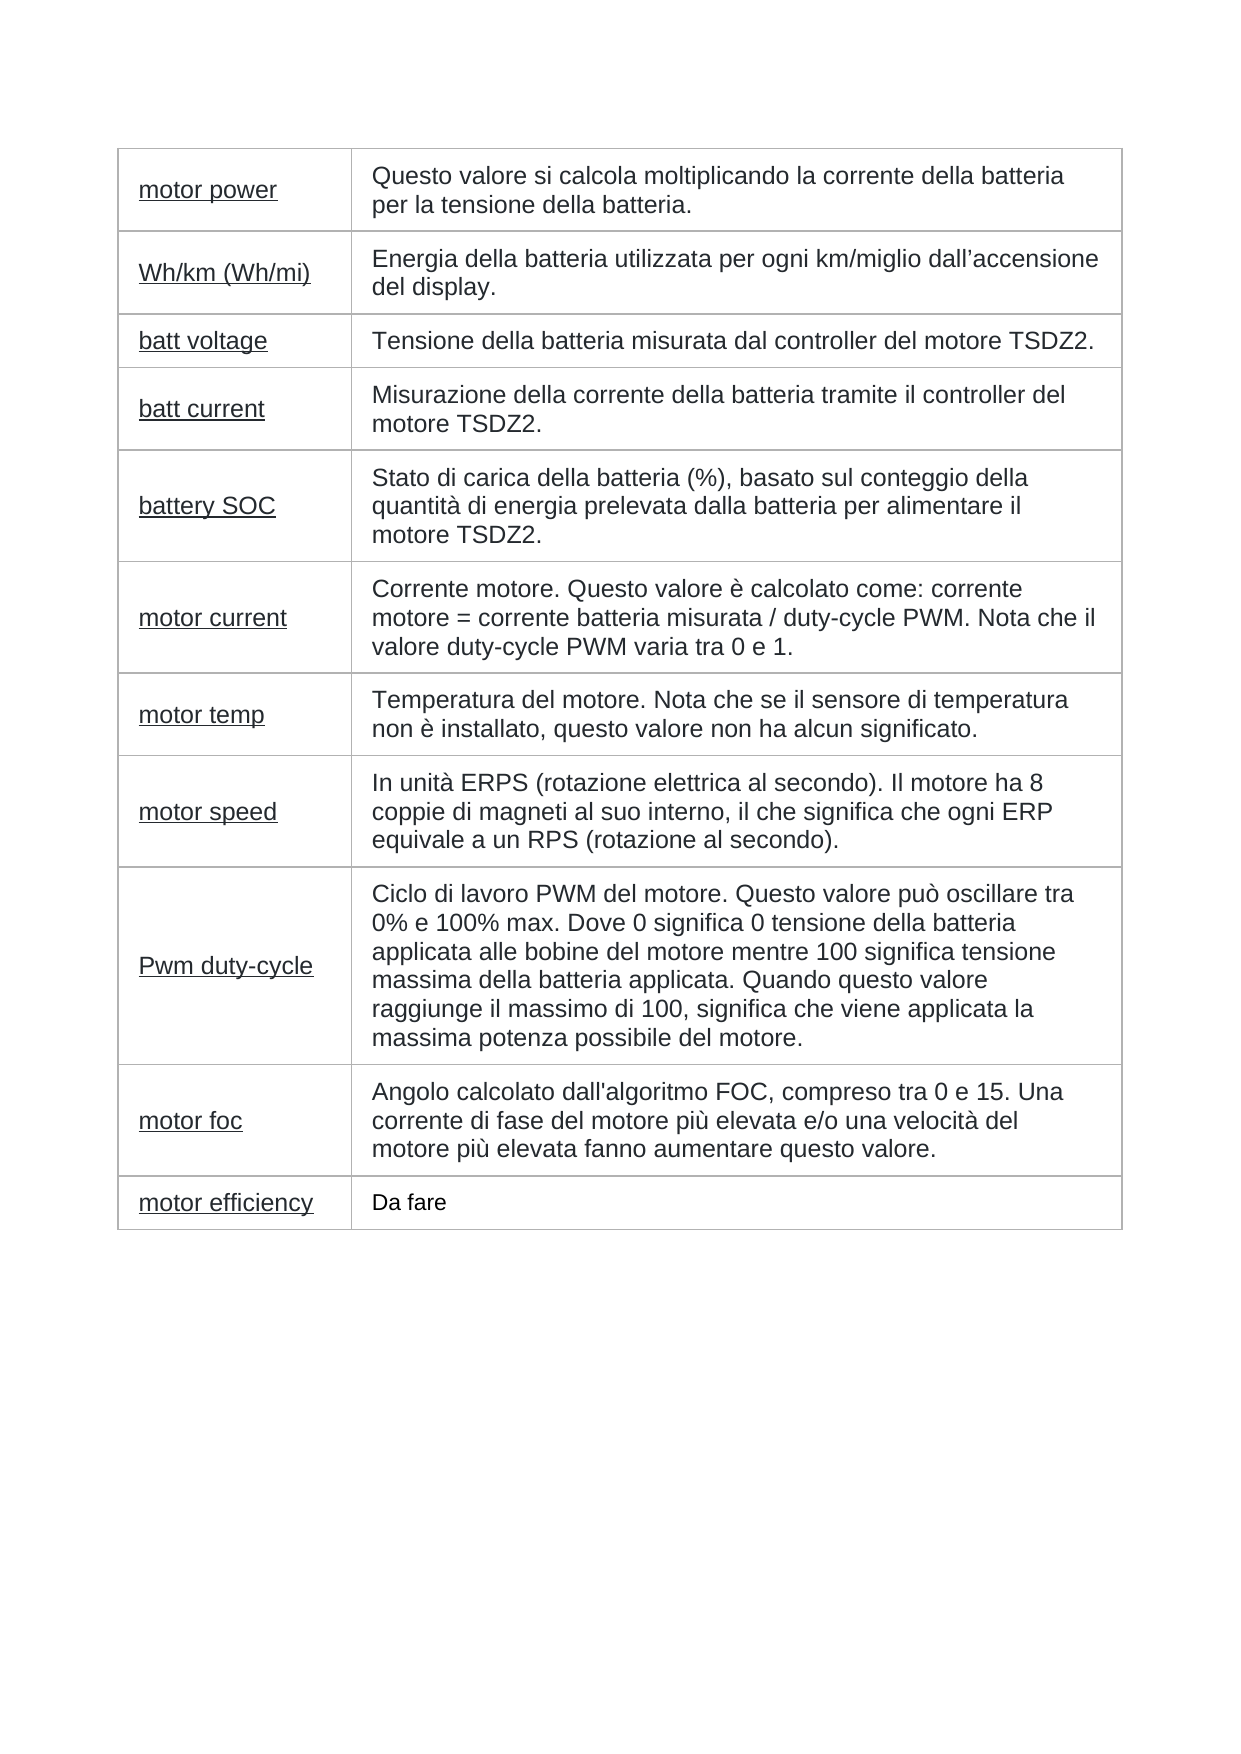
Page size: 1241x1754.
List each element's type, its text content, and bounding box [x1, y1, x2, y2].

table_cell Stato di carica della batteria (%), basato sul conteggio della quantità di energia prelevata dalla batteria per alimentare il motore TSDZ2. [352, 451, 1121, 561]
table_cell battery SOC [119, 451, 351, 561]
table_cell batt voltage [119, 315, 351, 367]
table_cell Corrente motore. Questo valore è calcolato come: corrente motore = corrente batteria misurata / duty-cycle PWM. Nota che il valore duty-cycle PWM varia tra 0 e 1. [352, 562, 1121, 672]
table_cell motor speed [119, 756, 351, 866]
table_cell Questo valore si calcola moltiplicando la corrente della batteria per la tensione della batteria. [352, 149, 1121, 230]
table_cell Energia della batteria utilizzata per ogni km/miglio dall’accensione del display. [352, 232, 1121, 313]
table_cell motor temp [119, 674, 351, 754]
table_cell Da fare [352, 1177, 1121, 1229]
table_cell Ciclo di lavoro PWM del motore. Questo valore può oscillare tra 0% e 100% max. Dove 0 significa 0 tensione della batteria applicata alle bobine del motore mentre 100 significa tensione massima della batteria applicata. Quando questo valore raggiunge il massimo di 100, significa che viene applicata la massima potenza possibile del motore. [352, 868, 1121, 1063]
table_cell motor power [119, 149, 351, 230]
table_cell motor current [119, 562, 351, 672]
table_cell motor efficiency [119, 1177, 351, 1229]
table_cell Wh/km (Wh/mi) [119, 232, 351, 313]
table_cell Tensione della batteria misurata dal controller del motore TSDZ2. [352, 315, 1121, 367]
table_cell Temperatura del motore. Nota che se il sensore di temperatura non è installato, questo valore non ha alcun significato. [352, 674, 1121, 754]
table_cell In unità ERPS (rotazione elettrica al secondo). Il motore ha 8 coppie di magneti al suo interno, il che significa che ogni ERP equivale a un RPS (rotazione al secondo). [352, 756, 1121, 866]
table_cell Angolo calcolato dall'algoritmo FOC, compreso tra 0 e 15. Una corrente di fase del motore più elevata e/o una velocità del motore più elevata fanno aumentare questo valore. [352, 1065, 1121, 1175]
table_cell Pwm duty-cycle [119, 868, 351, 1063]
table_cell batt current [119, 368, 351, 449]
table_cell motor foc [119, 1065, 351, 1175]
table_cell Misurazione della corrente della batteria tramite il controller del motore TSDZ2. [352, 368, 1121, 449]
